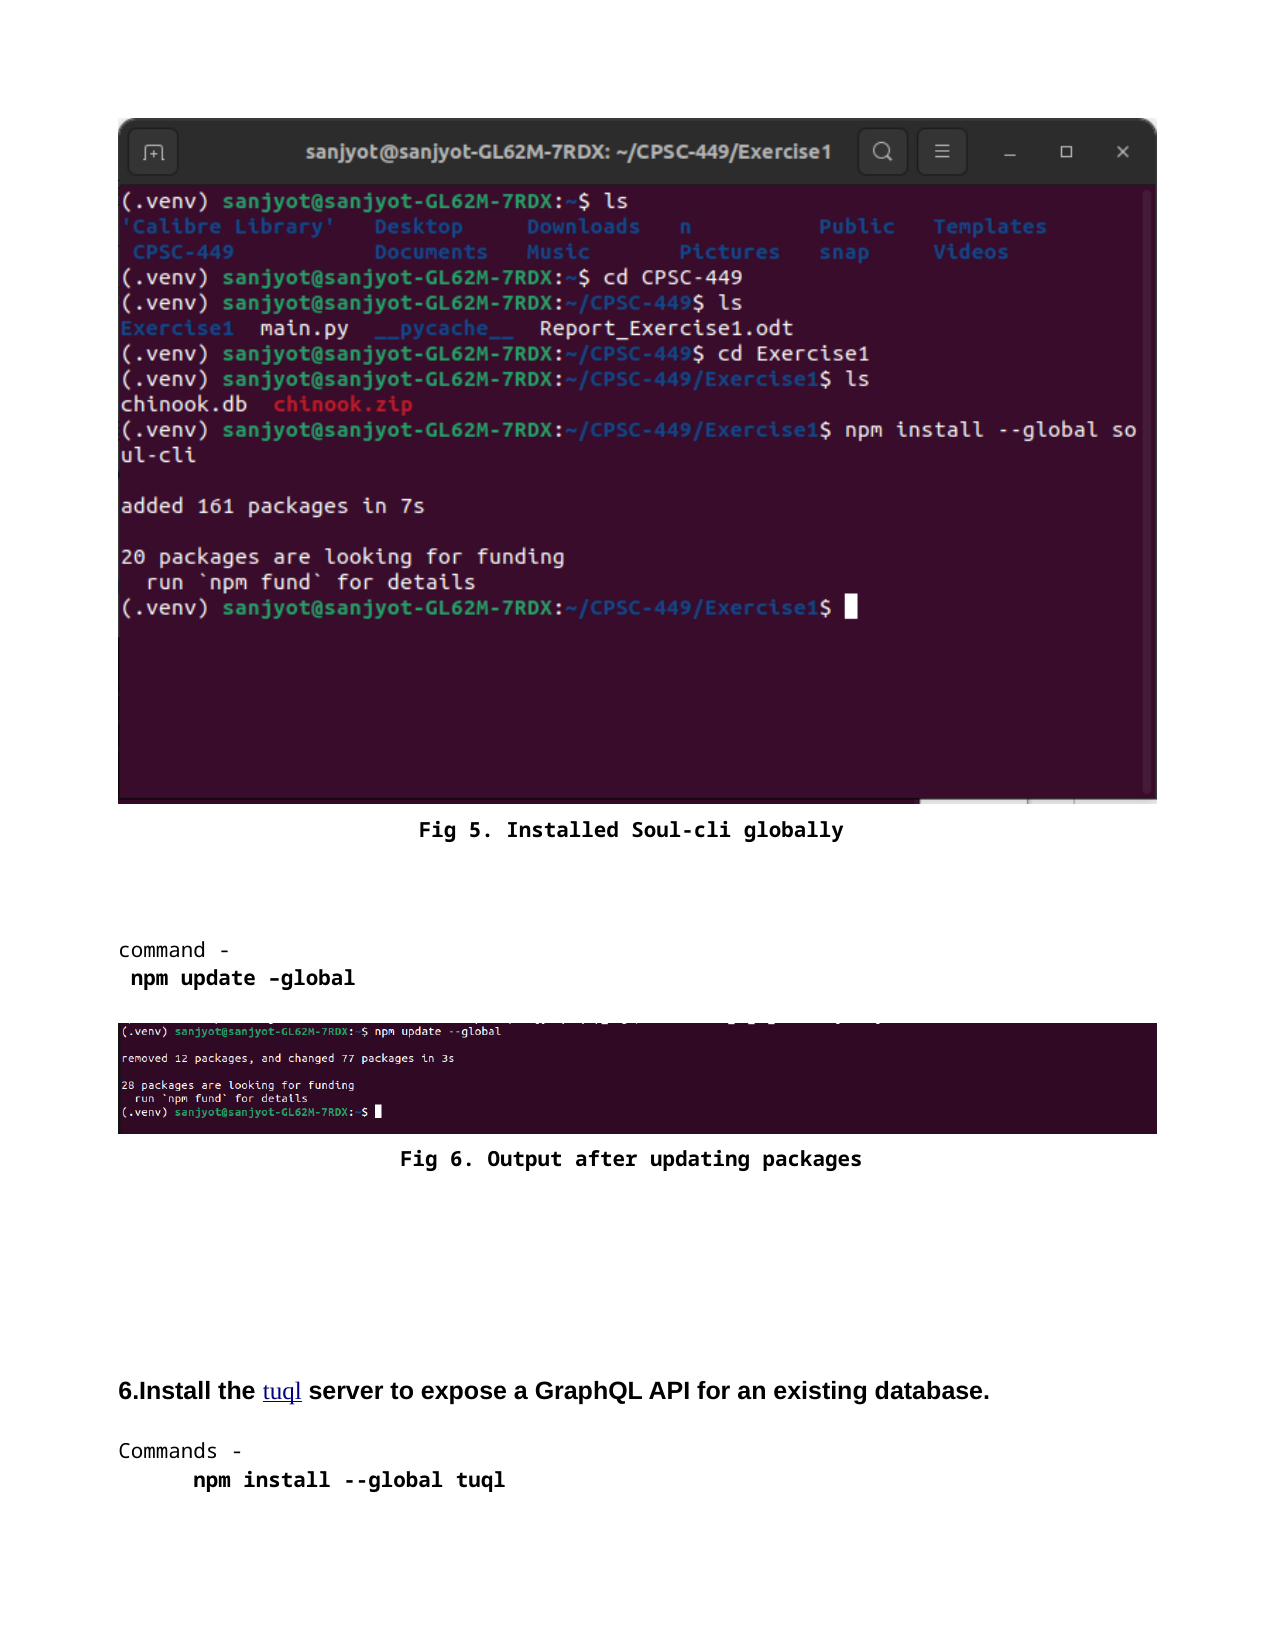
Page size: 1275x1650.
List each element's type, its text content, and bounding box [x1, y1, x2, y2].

picture [118, 1023, 1157, 1134]
picture [118, 118, 1157, 804]
text Fig 6. Output after updating packages [118, 1134, 1157, 1173]
text Commands - [118, 1436, 1157, 1465]
text npm update –global [118, 963, 1157, 992]
text npm install --global tuql [193, 1465, 1157, 1493]
text 6.Install the tuql server to expose a GraphQL API for an existing database. [118, 1376, 1157, 1404]
text Fig 5. Installed Soul-cli globally [118, 804, 1157, 843]
text command - [118, 935, 1157, 963]
